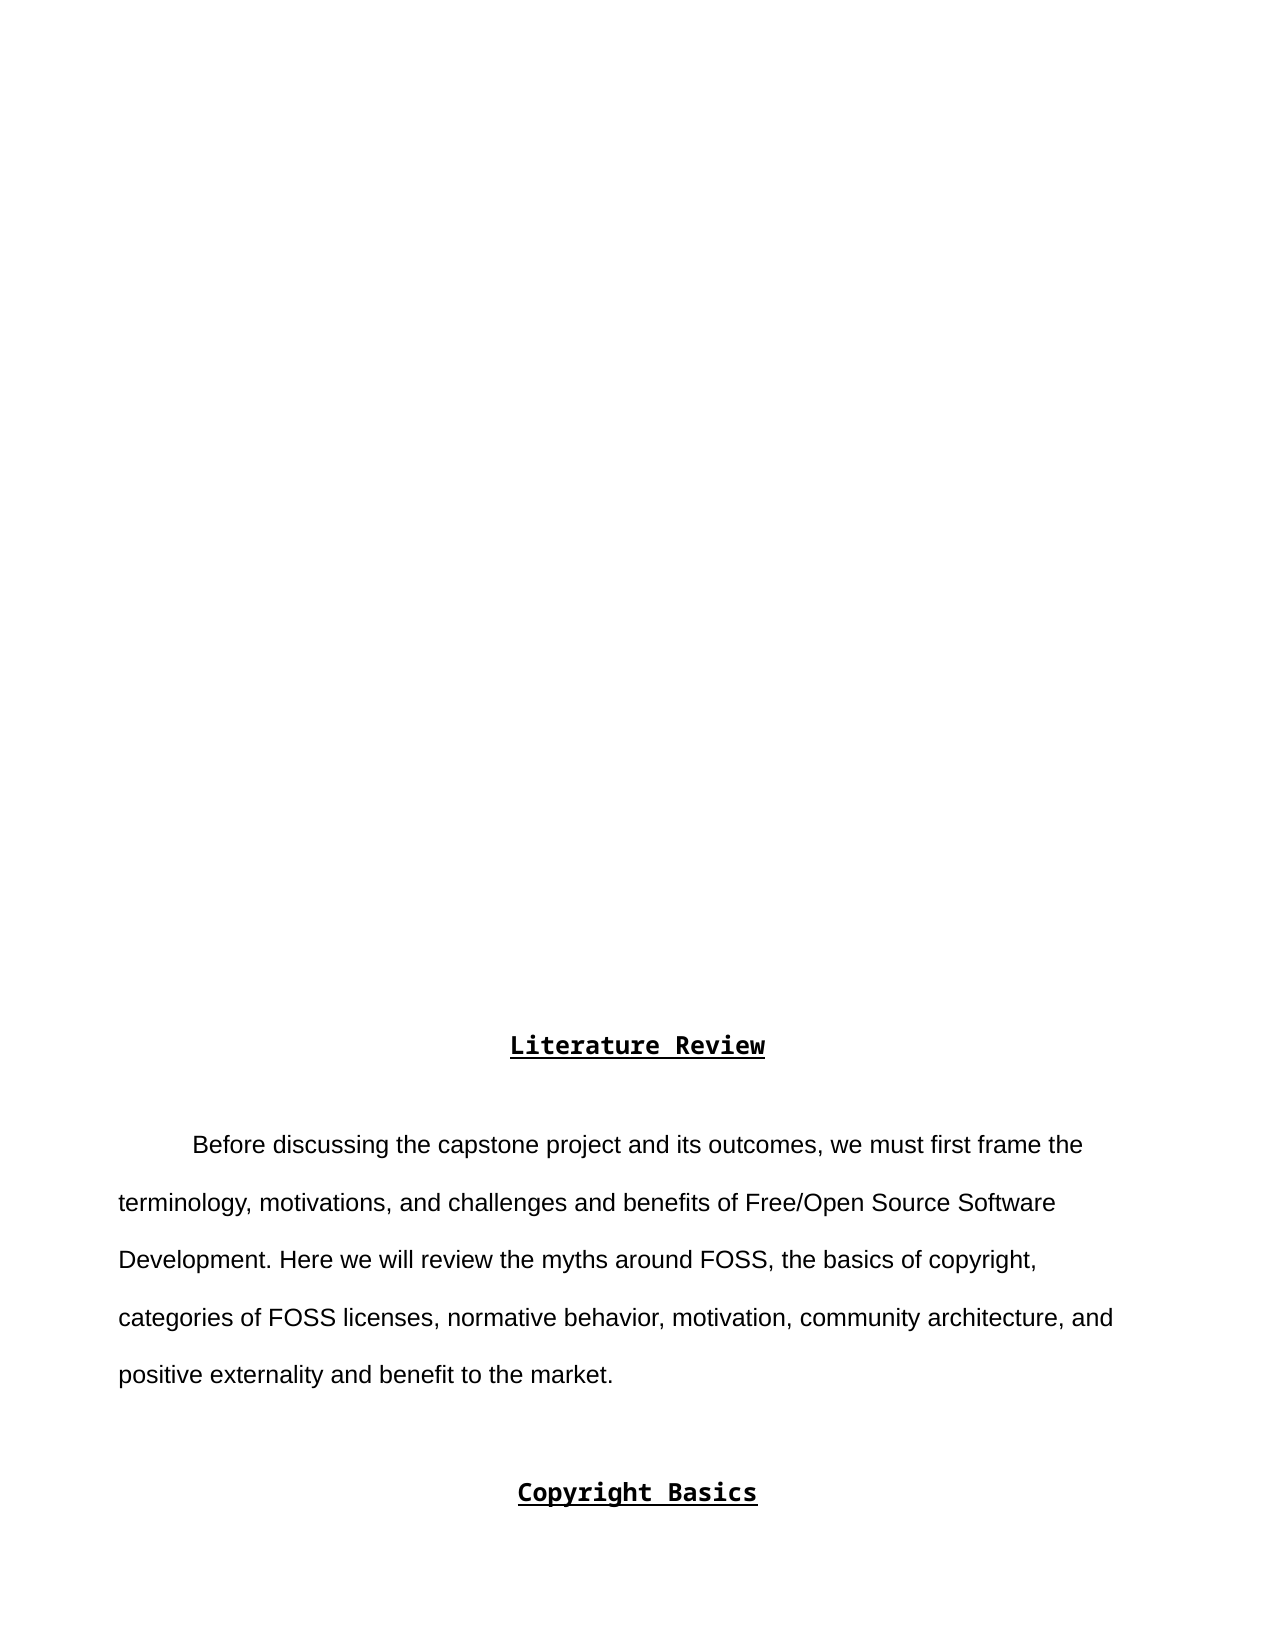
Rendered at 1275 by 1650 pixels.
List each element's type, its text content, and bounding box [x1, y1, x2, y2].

text Literature Review [118, 1028, 1157, 1062]
text Copyright Basics [118, 1475, 1157, 1509]
text Before discussing the capstone project and its outcomes, we must first frame the terminology, motivations, and challenges and benefits of Free/Open Source Software Development. Here we will review the myths around FOSS, the basics of copyright, categories of FOSS licenses, normative behavior, motivation, community architecture, and positive externality and benefit to the market. [118, 1130, 1157, 1389]
